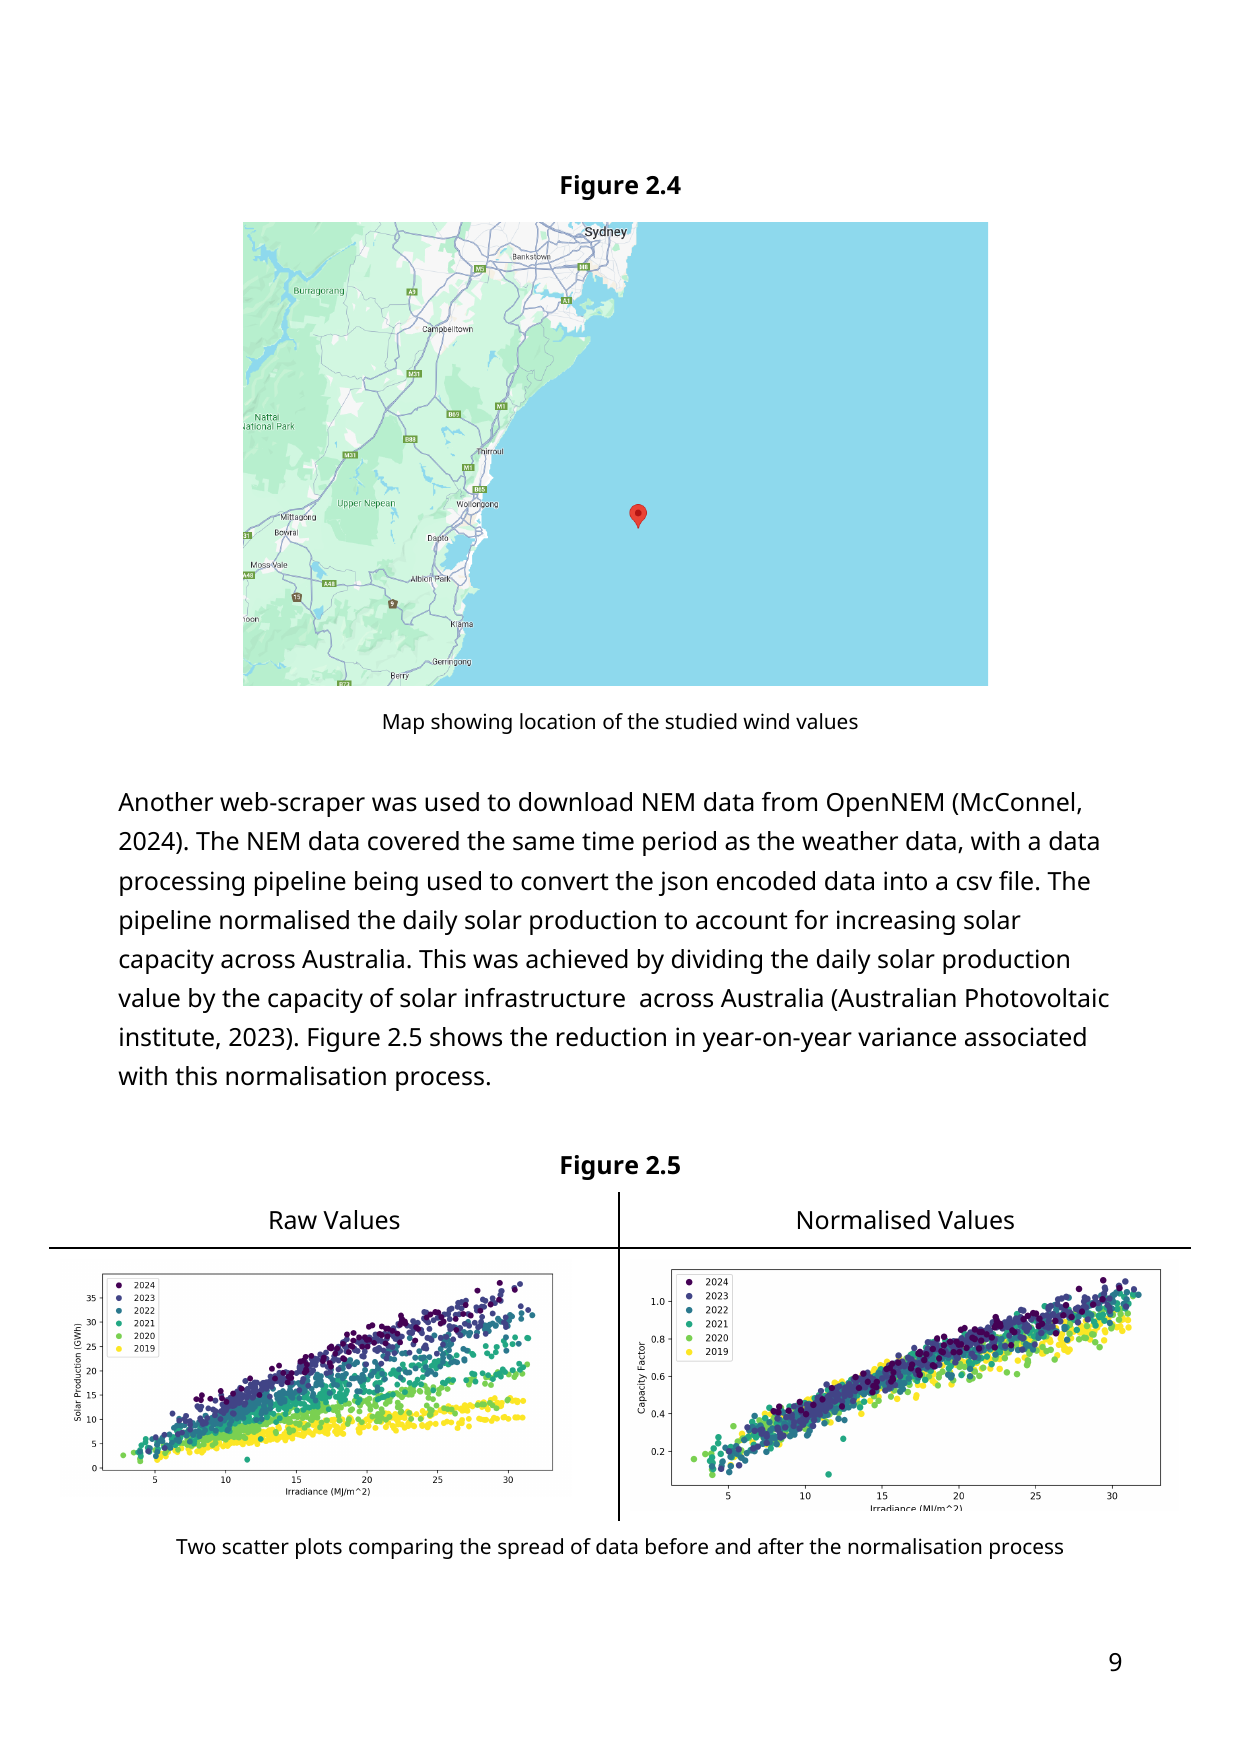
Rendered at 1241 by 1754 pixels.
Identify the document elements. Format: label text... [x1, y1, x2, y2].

table_header Figure 2.5 [49, 1138, 1191, 1192]
picture [243, 222, 989, 686]
table_cell Map showing location of the studied wind values [233, 696, 1008, 746]
table_cell Normalised Values [620, 1192, 1191, 1247]
picture [629, 1259, 1179, 1511]
table_cell Two scatter plots comparing the spread of data before and after the normalisation process [49, 1521, 1191, 1571]
text Another web-scraper was used to download NEM data from OpenNEM (McConnel, 2024). The NEM data covered the same time period as the weather data, with a data processing pipeline being used to convert the json encoded data into a csv file. The pipeline normalised the daily solar production to account for increasing solar capacity across Australia. This was achieved by dividing the daily solar production value by the capacity of solar infrastructure across Australia (Australian Photovoltaic institute, 2023). Figure 2.5 shows the reduction in year-on-year variance associated with this normalisation process. [118, 785, 1122, 1093]
picture [59, 1259, 572, 1497]
table_cell Raw Values [49, 1192, 618, 1247]
table_cell [49, 1249, 618, 1521]
table_cell [233, 212, 1008, 696]
table_header Figure 2.4 [233, 157, 1008, 212]
table_cell [620, 1249, 1191, 1521]
